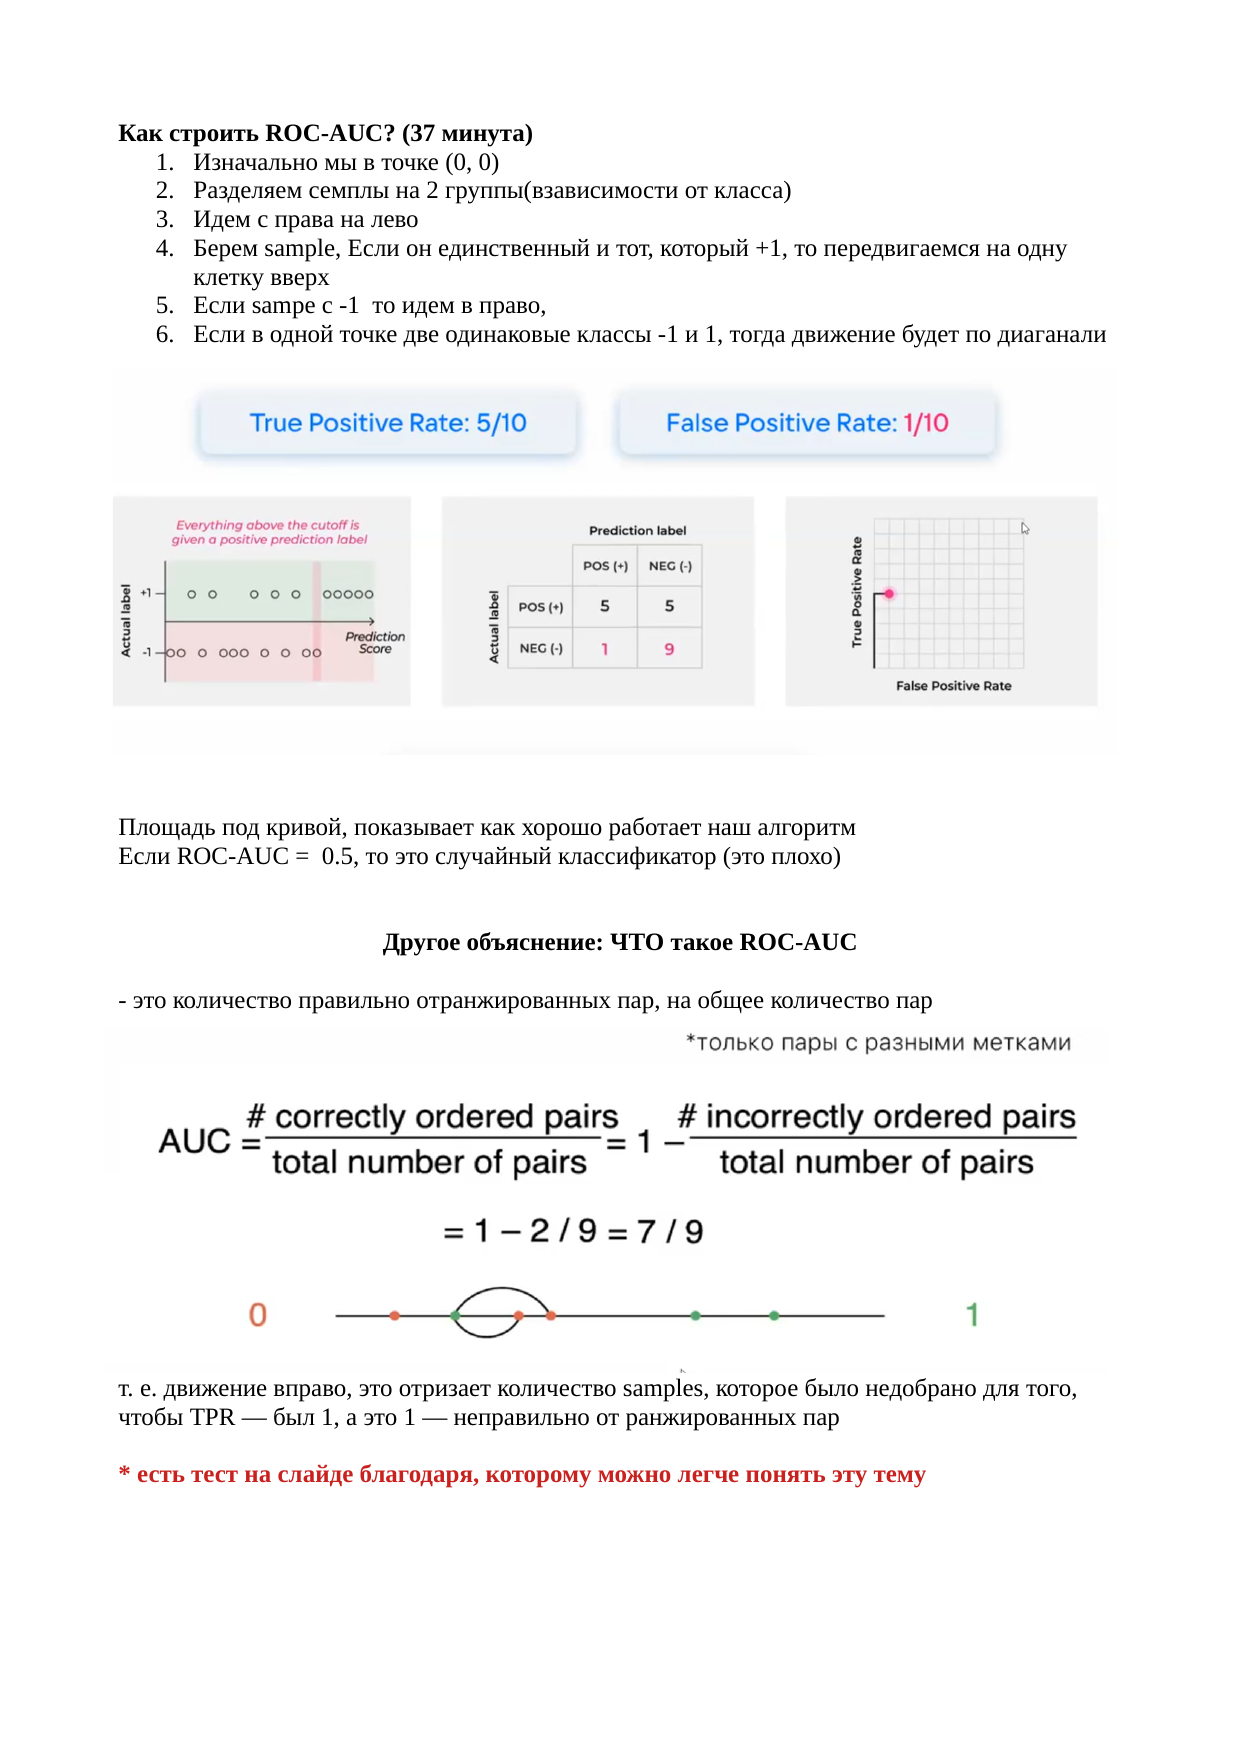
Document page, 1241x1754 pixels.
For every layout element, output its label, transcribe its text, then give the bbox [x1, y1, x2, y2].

picture [112, 368, 1117, 755]
list Изначально мы в точке (0, 0) [156, 147, 1122, 176]
text Если ROC-AUC = 0.5, то это случайный классификатор (это плохо) [118, 841, 1122, 870]
list Разделяем семплы на 2 группы(взависимости от класса) [156, 176, 1122, 204]
picture [104, 1028, 1109, 1373]
text - это количество правильно отранжированных пар, на общее количество пар [118, 985, 1122, 1014]
list Если sampe с -1 то идем в право, [156, 291, 1122, 319]
text Другое объяснение: ЧТО такое ROC-AUC [118, 899, 1122, 956]
text т. е. движение вправо, это отризает количество samples, которое было недобрано для того, чтобы TPR — был 1, а это 1 — неправильно от ранжированных пар [118, 1014, 1122, 1430]
list Идем с права на лево [156, 204, 1122, 233]
text Как строить ROC-AUC? (37 минута) [118, 118, 1122, 147]
list Если в одной точке две одинаковые классы -1 и 1, тогда движение будет по диаганали [156, 319, 1122, 348]
text * есть тест на слайде благодаря, которому можно легче понять эту тему [118, 1459, 1122, 1488]
text Площадь под кривой, показывает как хорошо работает наш алгоритм [118, 812, 1122, 841]
list Берем sample, Если он единственный и тот, который +1, то передвигаемся на одну клетку вверх [156, 233, 1122, 291]
